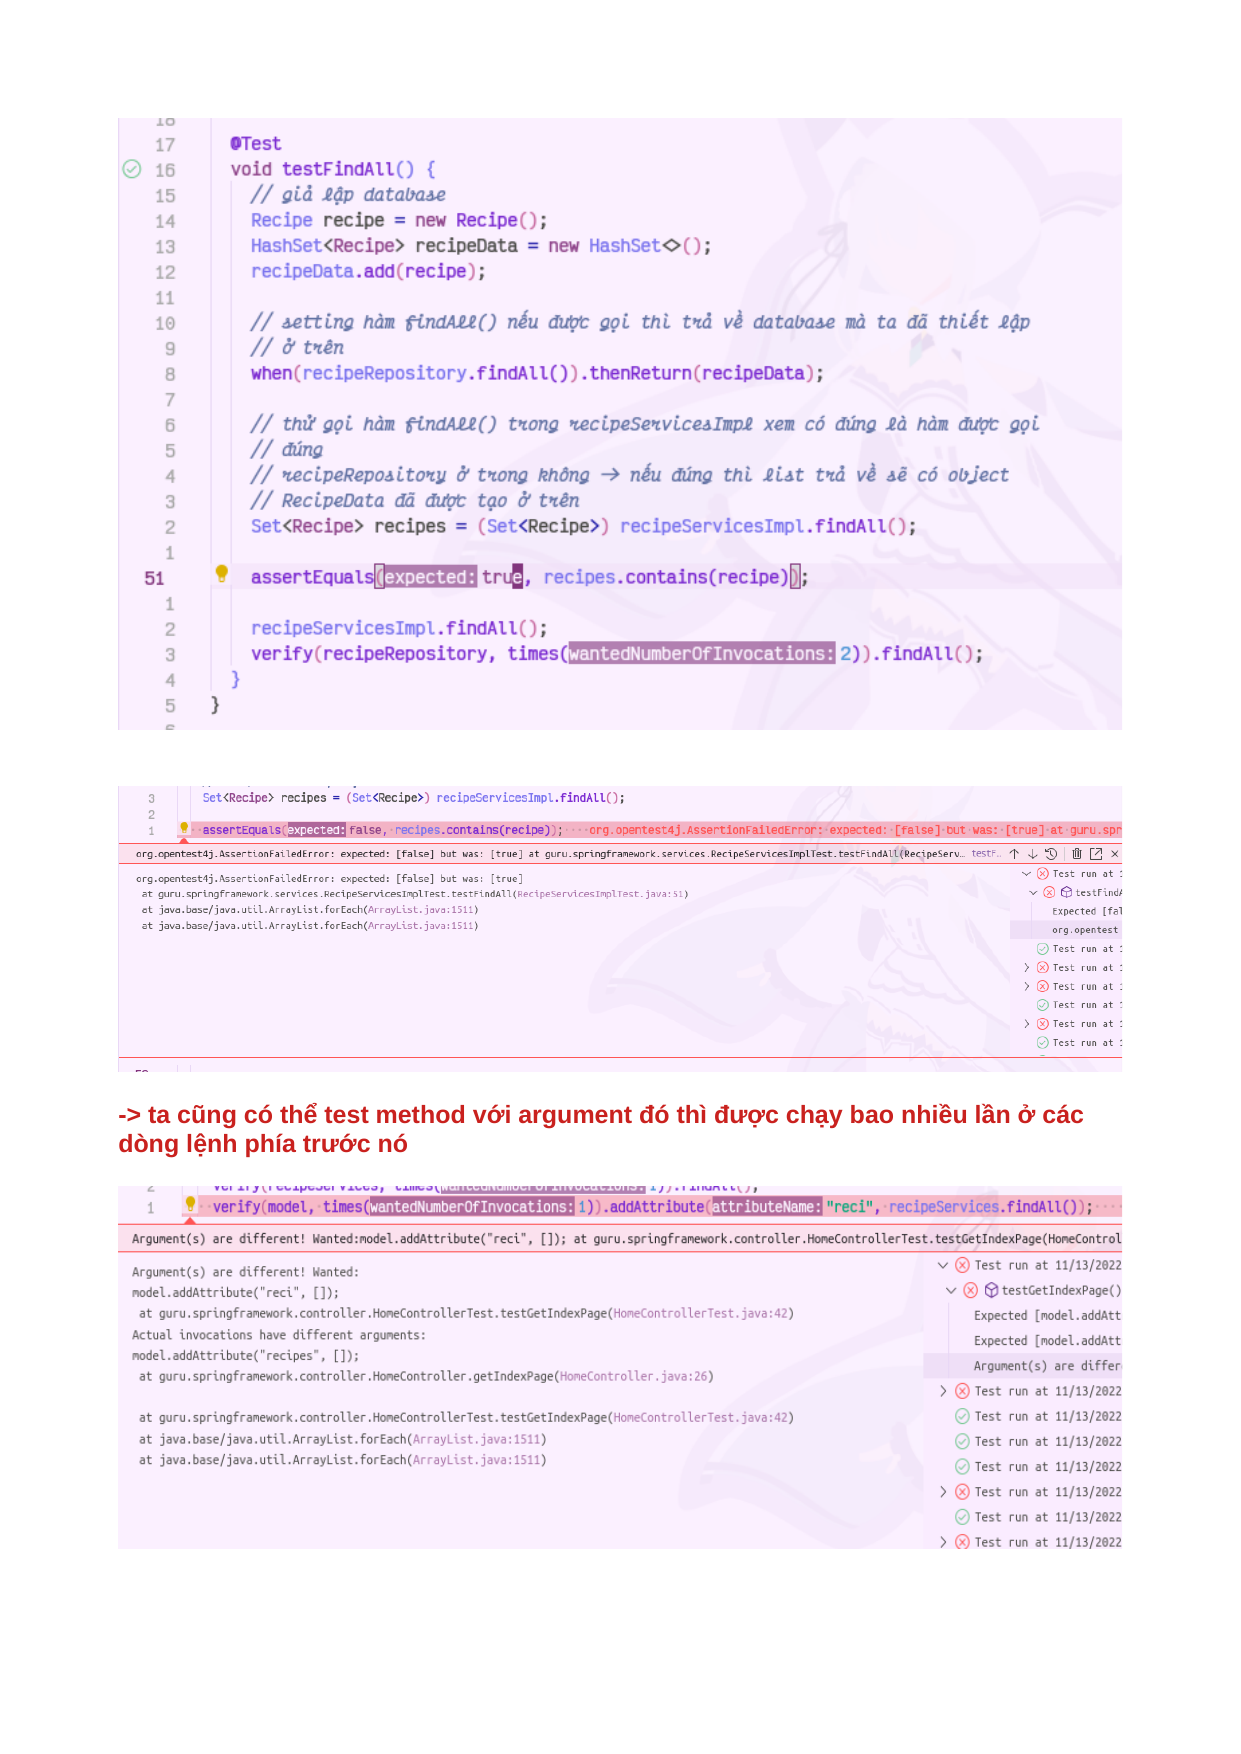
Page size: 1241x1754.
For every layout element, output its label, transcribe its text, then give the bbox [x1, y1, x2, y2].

text -> ta cũng có thể test method với argument đó thì được chạy bao nhiều lần ở các dòng lệnh phía trước nó [118, 1100, 1122, 1157]
picture [118, 1186, 1123, 1549]
picture [118, 786, 1123, 1072]
picture [118, 118, 1123, 730]
